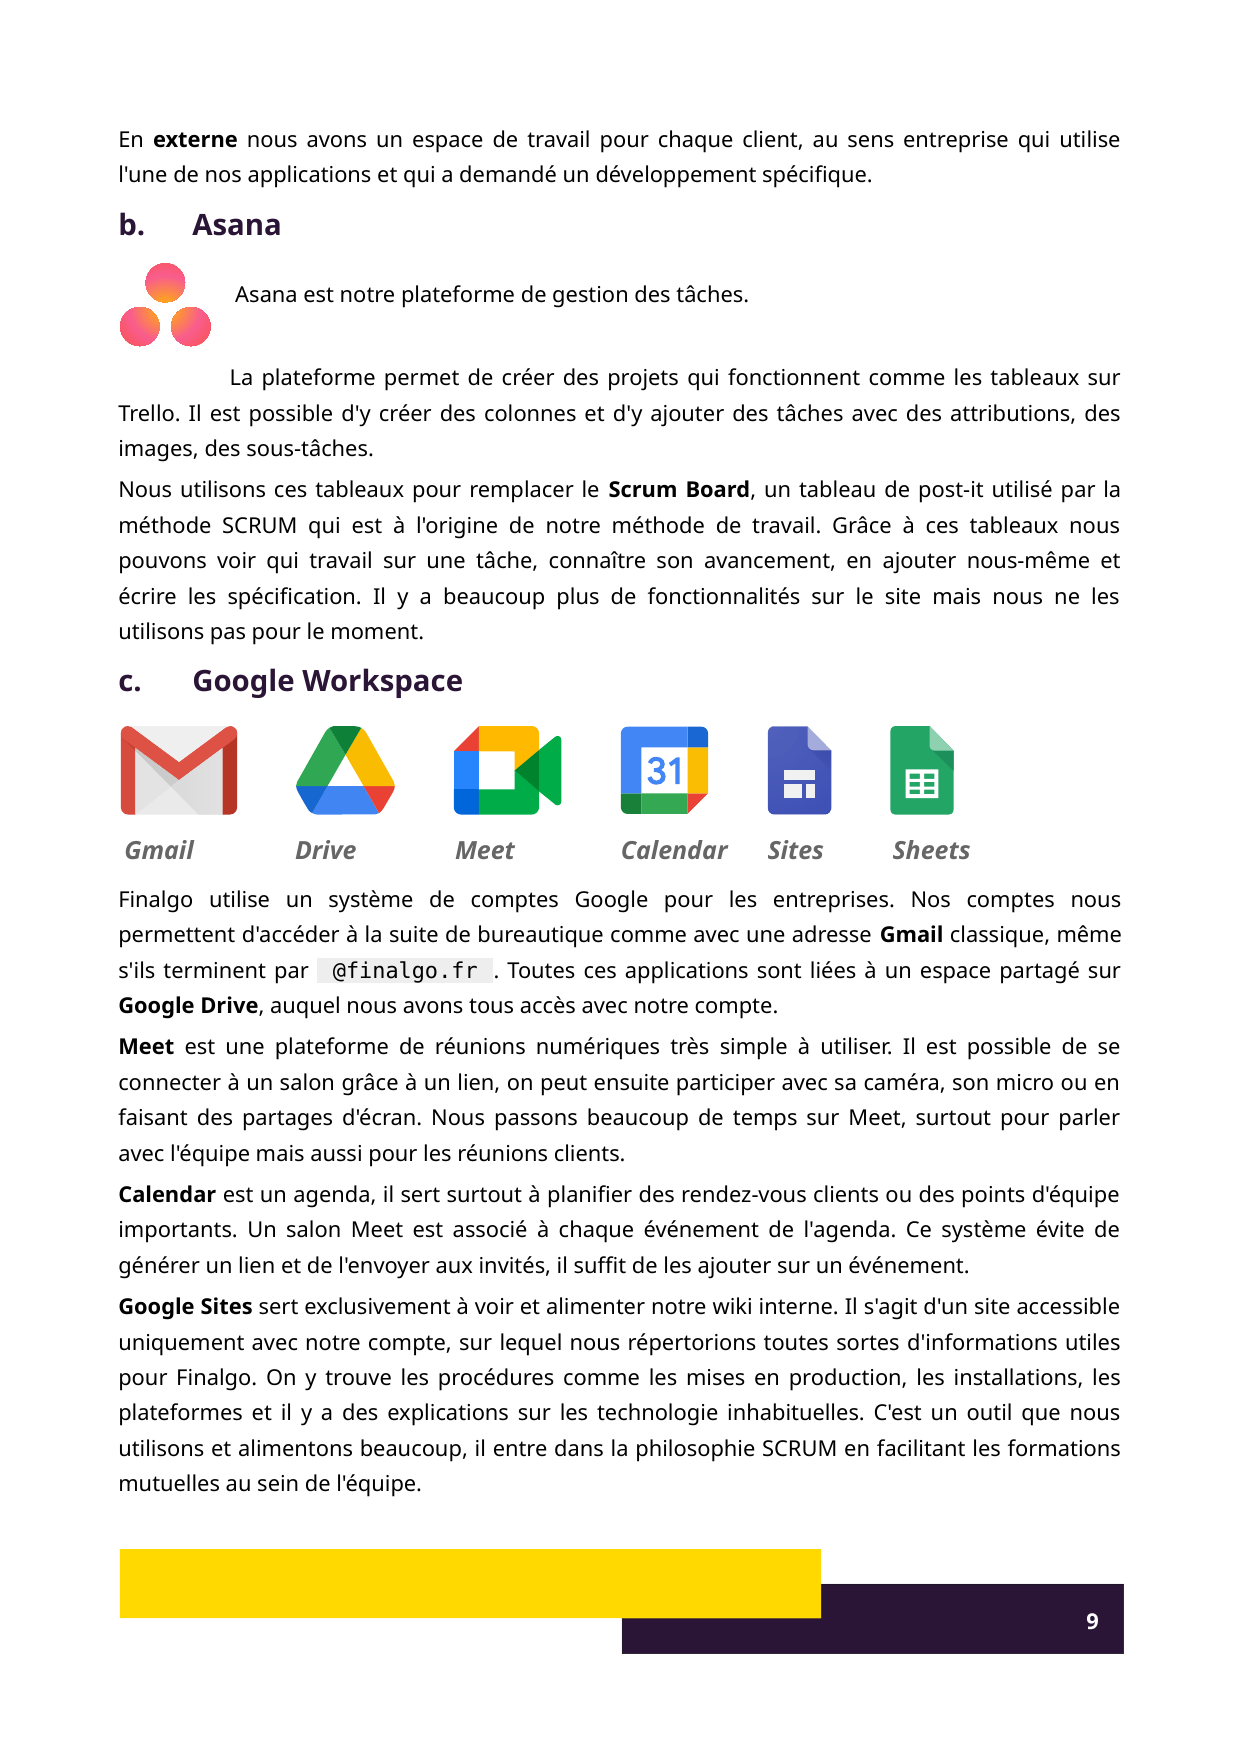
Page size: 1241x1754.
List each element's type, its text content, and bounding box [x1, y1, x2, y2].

picture [119, 1549, 1124, 1654]
text Google Sites sert exclusivement à voir et alimenter notre wiki interne. Il s'agit d'un site accessible uniquement avec notre compte, sur lequel nous répertorions toutes sortes d'informations utiles pour Finalgo. On y trouve les procédures comme les mises en production, les installations, les plateformes et il y a des explications sur les technologie inhabituelles. C'est un outil que nous utilisons et alimentons beaucoup, il entre dans la philosophie SCRUM en facilitant les formations mutuelles au sein de l'équipe. [118, 1286, 1122, 1498]
text Finalgo utilise un système de comptes Google pour les entreprises. Nos comptes nous permettent d'accéder à la suite de bureautique comme avec une adresse Gmail classique, même s'ils terminent par @finalgo.fr . Toutes ces applications sont liées à un espace partagé sur Google Drive, auquel nous avons tous accès avec notre compte. [118, 878, 1122, 1020]
subtitle c. Google Workspace [118, 660, 1122, 700]
text En externe nous avons un espace de travail pour chaque client, au sens entreprise qui utilise l'une de nos applications et qui a demandé un développement spécifique. [118, 118, 1122, 189]
text Meet est une plateforme de réunions numériques très simple à utiliser. Il est possible de se connecter à un salon grâce à un lien, on peut ensuite participer avec sa caméra, son micro ou en faisant des partages d'écran. Nous passons beaucoup de temps sur Meet, surtout pour parler avec l'équipe mais aussi pour les réunions clients. [118, 1026, 1122, 1167]
subtitle b. Asana [118, 204, 1122, 244]
text Asana est notre plateforme de gestion des tâches. [118, 274, 1122, 309]
text Calendar est un agenda, il sert surtout à planifier des rendez-vous clients ou des points d'équipe importants. Un salon Meet est associé à chaque événement de l'agenda. Ce système évite de générer un lien et de l'envoyer aux invités, il suffit de les ajouter sur un événement. [118, 1173, 1122, 1279]
text Gmail Drive Meet Calendar Sites Sheets [118, 831, 1122, 866]
text Nous utilisons ces tableaux pour remplacer le Scrum Board, un tableau de post-it utilisé par la méthode SCRUM qui est à l'origine de notre méthode de travail. Grâce à ces tableaux nous pouvons voir qui travail sur une tâche, connaître son avancement, en ajouter nous-même et écrire les spécification. Il y a beaucoup plus de fonctionnalités sur le site mais nous ne les utilisons pas pour le moment. [118, 469, 1122, 646]
text La plateforme permet de créer des projets qui fonctionnent comme les tableaux sur Trello. Il est possible d'y créer des colonnes et d'y ajouter des tâches avec des attributions, des images, des sous-tâches. [118, 357, 1122, 463]
